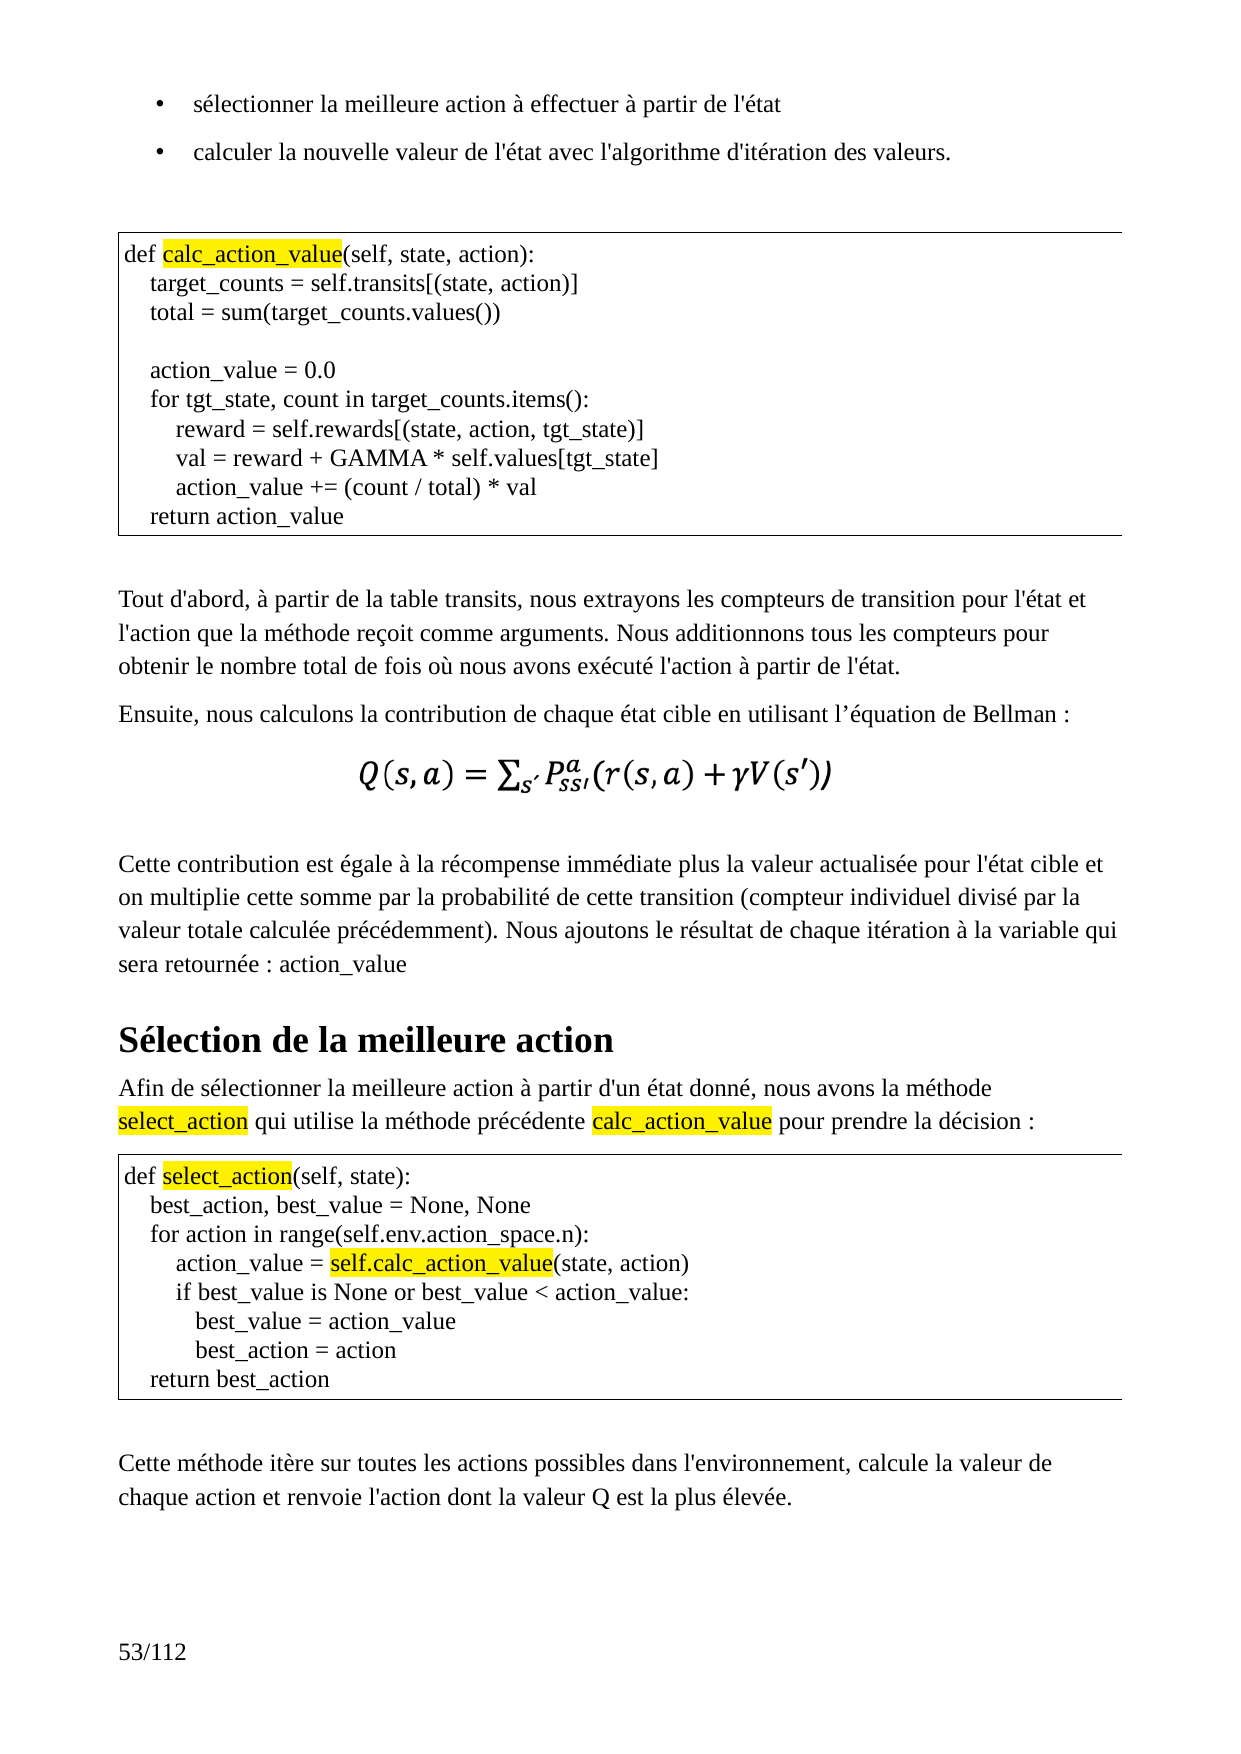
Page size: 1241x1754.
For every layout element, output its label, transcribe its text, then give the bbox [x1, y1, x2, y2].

text Tout d'abord, à partir de la table transits, nous extrayons les compteurs de transition pour l'état et l'action que la méthode reçoit comme arguments. Nous additionnons tous les compteurs pour obtenir le nombre total de fois où nous avons exécuté l'action à partir de l'état. [118, 584, 1122, 680]
text Afin de sélectionner la meilleure action à partir d'un état donné, nous avons la méthode select_action qui utilise la méthode précédente calc_action_value pour prendre la décision : [118, 1073, 1122, 1135]
picture [118, 746, 1123, 797]
list calculer la nouvelle valeur de l'état avec l'algorithme d'itération des valeurs. [156, 136, 1122, 166]
table_header def calc_action_value(self, state, action): target_counts = self.transits[(state, action)] total = sum(target_counts.values()) action_value = 0.0 for tgt_state, count in target_counts.items(): reward = self.rewards[(state, action, tgt_state)] val = reward + GAMMA * self.values[tgt_state] action_value += (count / total) * val return action_value [119, 233, 1122, 535]
list sélectionner la meilleure action à effectuer à partir de l'état [156, 88, 1122, 118]
table_header def select_action(self, state): best_action, best_value = None, None for action in range(self.env.action_space.n): action_value = self.calc_action_value(state, action) if best_value is None or best_value < action_value: best_value = action_value best_action = action return best_action [119, 1155, 1122, 1399]
text Ensuite, nous calculons la contribution de chaque état cible en utilisant l’équation de Bellman : [118, 699, 1122, 728]
subtitle Sélection de la meilleure action [118, 1017, 1122, 1060]
text Cette contribution est égale à la récompense immédiate plus la valeur actualisée pour l'état cible et on multiplie cette somme par la probabilité de cette transition (compteur individuel divisé par la valeur totale calculée précédemment). Nous ajoutons le résultat de chaque itération à la variable qui sera retournée : action_value [118, 849, 1122, 978]
text Cette méthode itère sur toutes les actions possibles dans l'environnement, calcule la valeur de chaque action et renvoie l'action dont la valeur Q est la plus élevée. [118, 1448, 1122, 1511]
